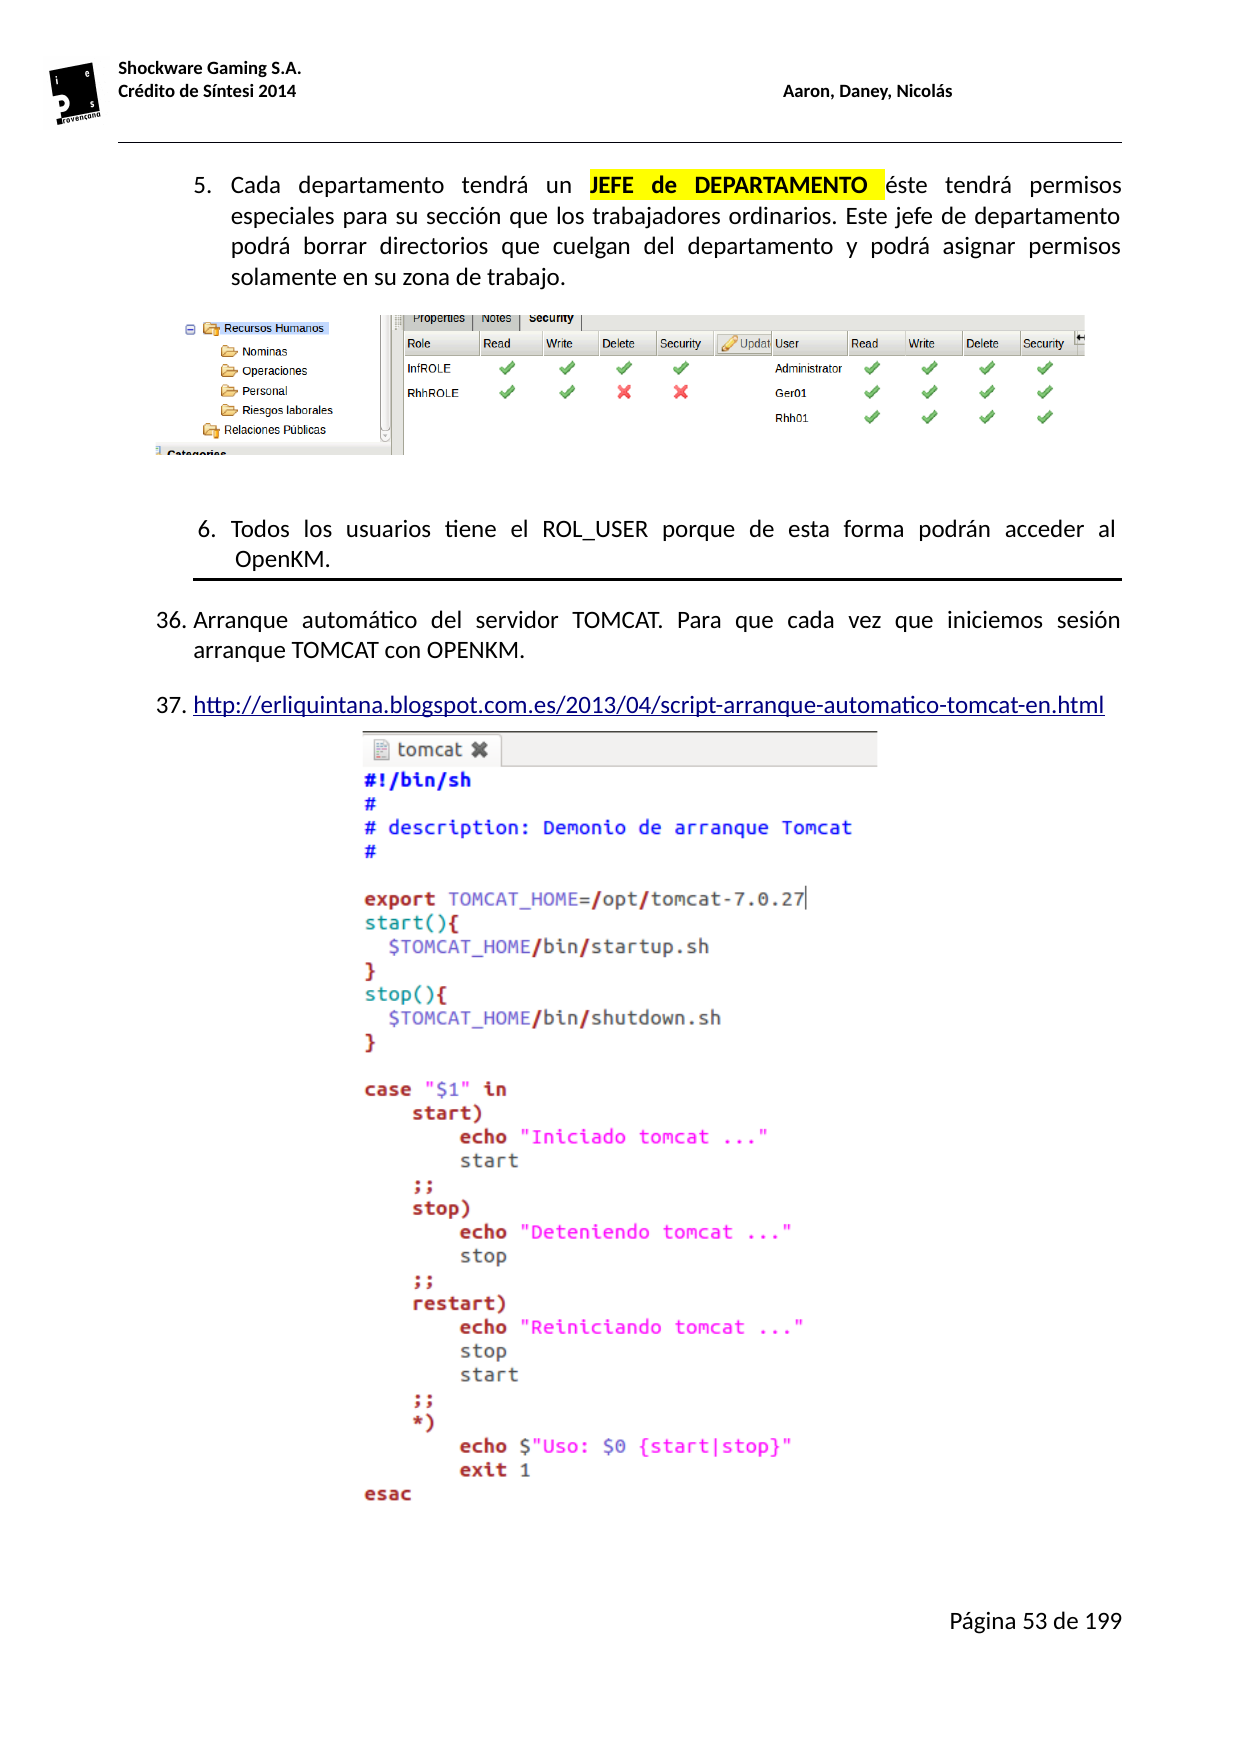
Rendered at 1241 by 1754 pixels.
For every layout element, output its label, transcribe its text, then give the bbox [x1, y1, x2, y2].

list Arranque automático del servidor TOMCAT. Para que cada vez que iniciemos sesión arranque TOMCAT con OPENKM. [156, 604, 1122, 665]
picture [155, 315, 1085, 455]
picture [362, 731, 878, 1519]
list Todos los usuarios tiene el ROL_USER porque de esta forma podrán acceder al OpenKM. [193, 509, 1122, 578]
list Cada departamento tendrá un JEFE de DEPARTAMENTO éste tendrá permisos especiales para su sección que los trabajadores ordinarios. Este jefe de departamento podrá borrar directorios que cuelgan del departamento y podrá asignar permisos solamente en su zona de trabajo. [193, 169, 1122, 291]
list http://erliquintana.blogspot.com.es/2013/04/script-arranque-automatico-tomcat-en.html [156, 689, 1122, 719]
picture [43, 56, 110, 130]
